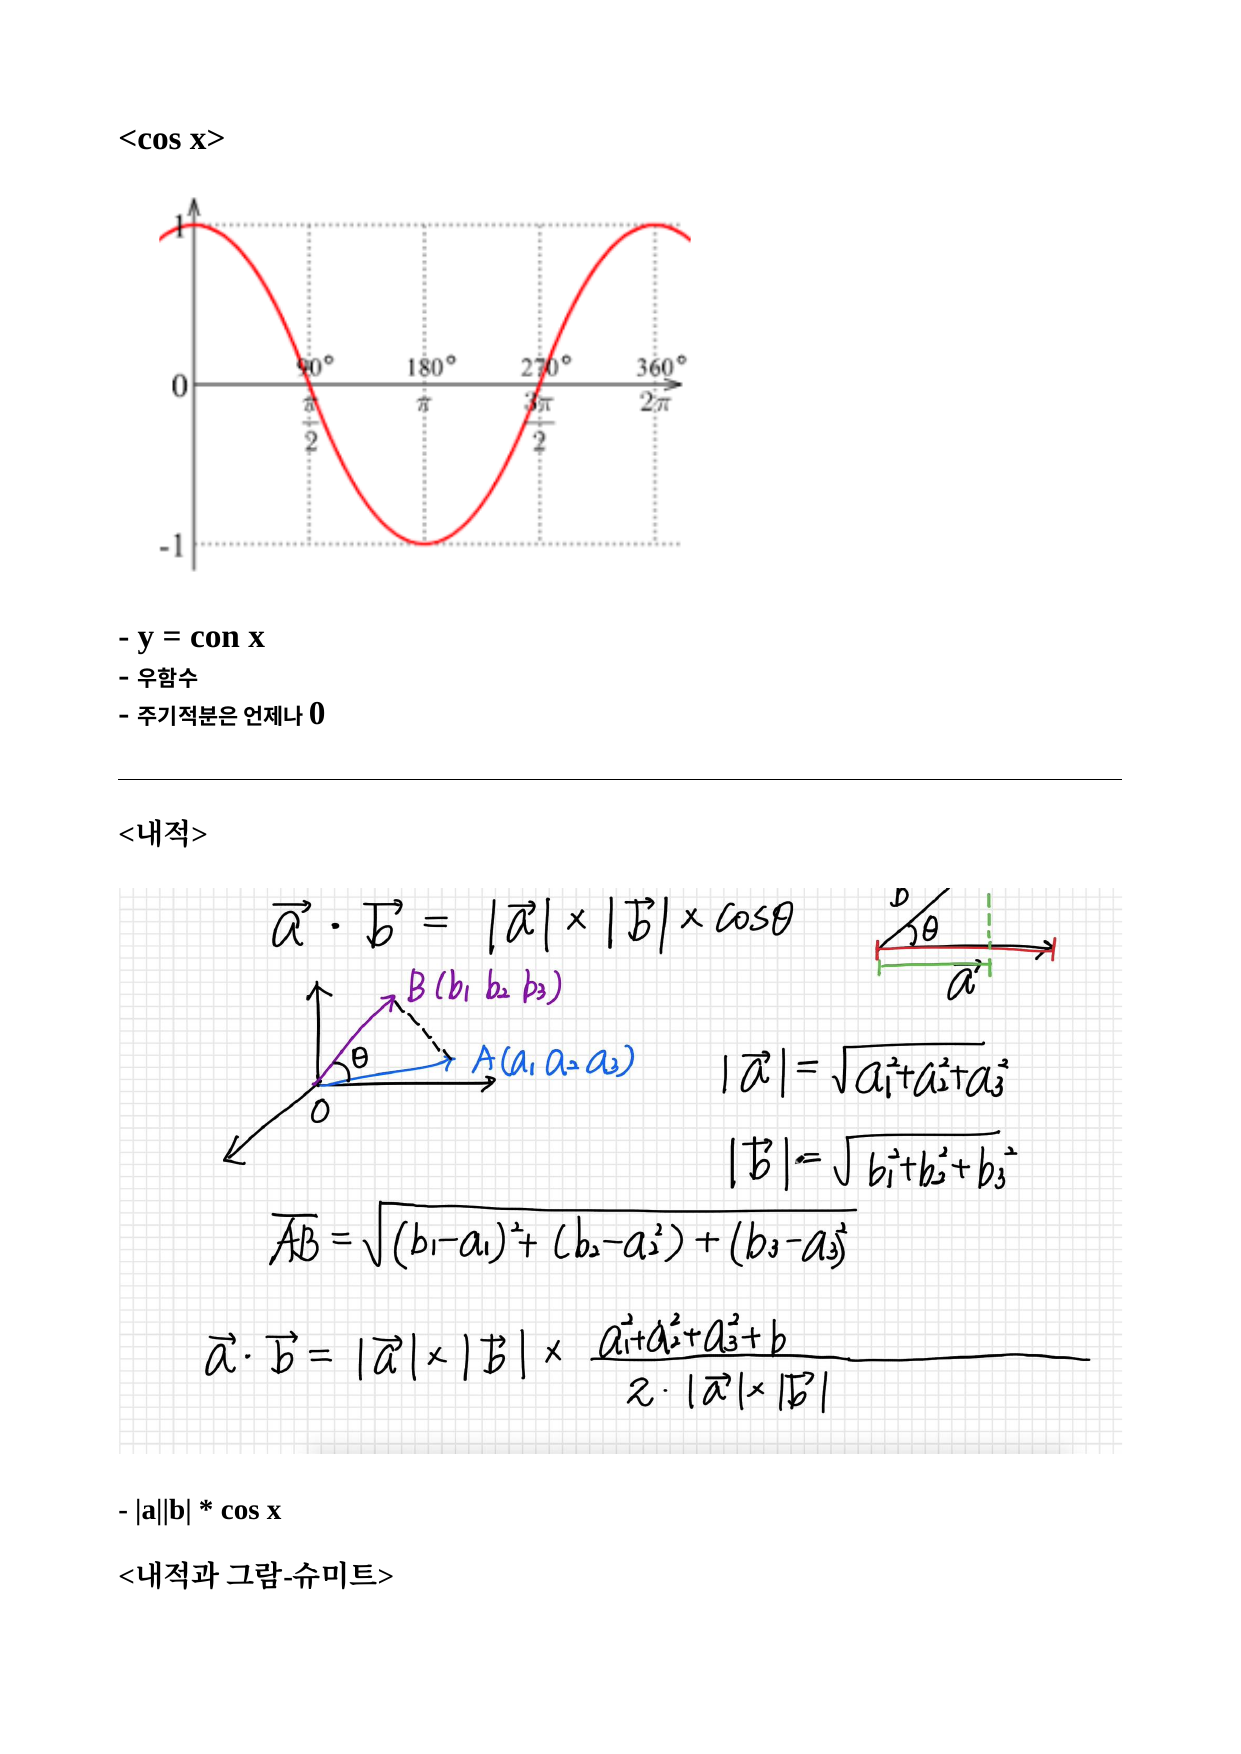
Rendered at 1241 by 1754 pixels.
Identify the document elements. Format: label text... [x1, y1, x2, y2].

picture [118, 888, 1123, 1454]
picture [159, 190, 691, 580]
text - 우함수 [118, 655, 1122, 693]
text - 주기적분은 언제나 0 [118, 693, 1122, 731]
text - y = con x [118, 616, 1122, 655]
text <cos x> [118, 118, 1122, 156]
text <내적과 그람-슈미트> [118, 1559, 1122, 1592]
text <내적> [118, 817, 1122, 851]
text - |a||b| * cos x [118, 1492, 1122, 1525]
